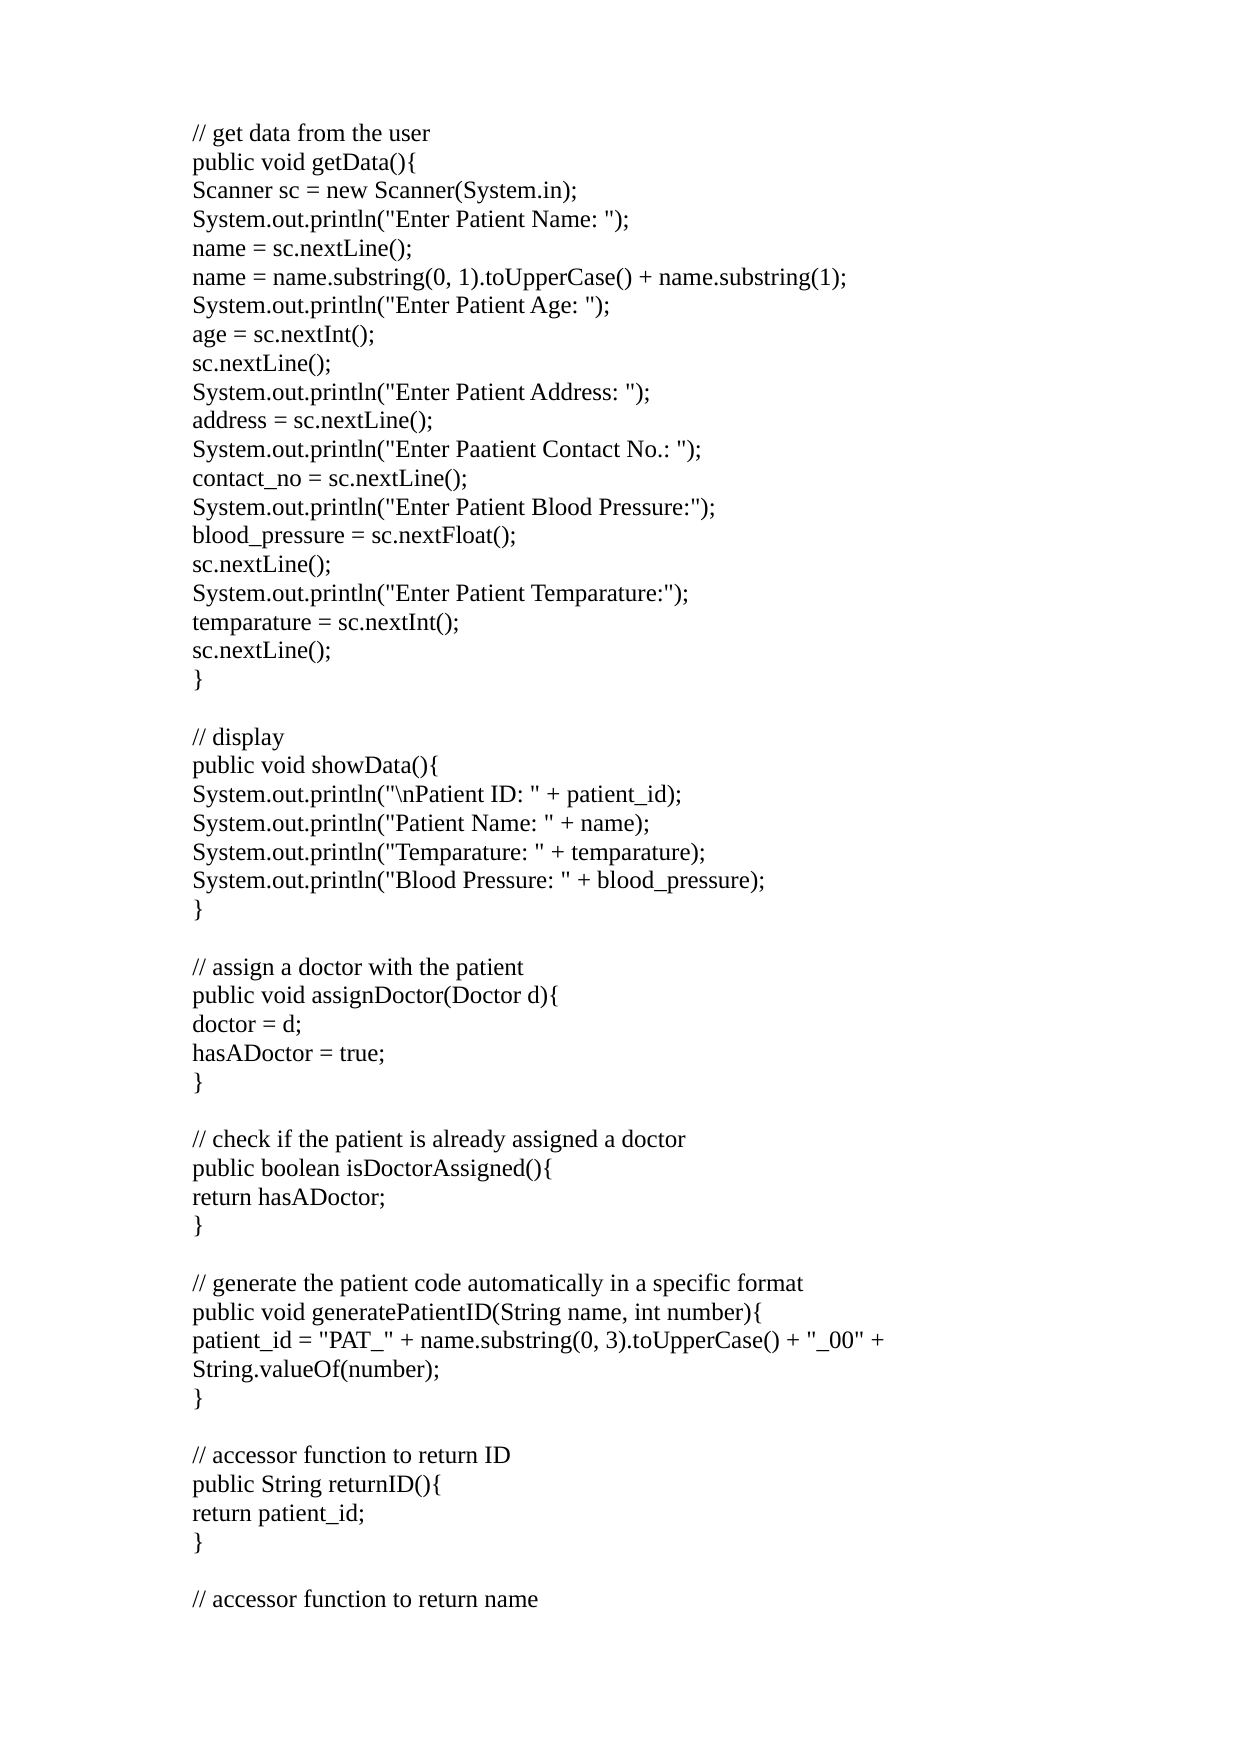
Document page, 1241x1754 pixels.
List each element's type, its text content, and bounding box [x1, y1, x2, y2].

text Scanner sc = new Scanner(System.in); [118, 176, 1122, 204]
text // assign a doctor with the patient [118, 952, 1122, 981]
text return patient_id; [118, 1498, 1122, 1527]
text // get data from the user [118, 118, 1122, 147]
text public boolean isDoctorAssigned(){ [118, 1153, 1122, 1182]
text System.out.println("Patient Name: " + name); [118, 808, 1122, 837]
text doctor = d; [118, 1009, 1122, 1038]
text System.out.println("Enter Patient Address: "); [118, 377, 1122, 406]
text // accessor function to return name [118, 1584, 1122, 1613]
text public void showData(){ [118, 751, 1122, 779]
text sc.nextLine(); [118, 348, 1122, 377]
text blood_pressure = sc.nextFloat(); [118, 521, 1122, 549]
text public void getData(){ [118, 147, 1122, 176]
text return hasADoctor; [118, 1182, 1122, 1211]
text name = sc.nextLine(); [118, 233, 1122, 262]
text patient_id = "PAT_" + name.substring(0, 3).toUpperCase() + "_00" + String.valueOf(number); [118, 1326, 1122, 1383]
text } [118, 1527, 1122, 1556]
text System.out.println("\nPatient ID: " + patient_id); [118, 779, 1122, 808]
text } [118, 894, 1122, 923]
text contact_no = sc.nextLine(); [118, 463, 1122, 492]
text System.out.println("Enter Patient Name: "); [118, 204, 1122, 233]
text // check if the patient is already assigned a doctor [118, 1124, 1122, 1153]
text public String returnID(){ [118, 1469, 1122, 1498]
text } [118, 1067, 1122, 1096]
text sc.nextLine(); [118, 636, 1122, 664]
text } [118, 1383, 1122, 1412]
text name = name.substring(0, 1).toUpperCase() + name.substring(1); [118, 262, 1122, 291]
text // display [118, 722, 1122, 751]
text temparature = sc.nextInt(); [118, 607, 1122, 636]
text System.out.println("Enter Patient Blood Pressure:"); [118, 492, 1122, 521]
text public void assignDoctor(Doctor d){ [118, 981, 1122, 1009]
text age = sc.nextInt(); [118, 319, 1122, 348]
text } [118, 1211, 1122, 1239]
text System.out.println("Enter Paatient Contact No.: "); [118, 434, 1122, 463]
text hasADoctor = true; [118, 1038, 1122, 1067]
text sc.nextLine(); [118, 549, 1122, 578]
text System.out.println("Blood Pressure: " + blood_pressure); [118, 866, 1122, 894]
text // accessor function to return ID [118, 1441, 1122, 1469]
text // generate the patient code automatically in a specific format [118, 1268, 1122, 1297]
text System.out.println("Enter Patient Age: "); [118, 291, 1122, 319]
text address = sc.nextLine(); [118, 406, 1122, 434]
text System.out.println("Enter Patient Temparature:"); [118, 578, 1122, 607]
text public void generatePatientID(String name, int number){ [118, 1297, 1122, 1326]
text } [118, 664, 1122, 693]
text System.out.println("Temparature: " + temparature); [118, 837, 1122, 866]
